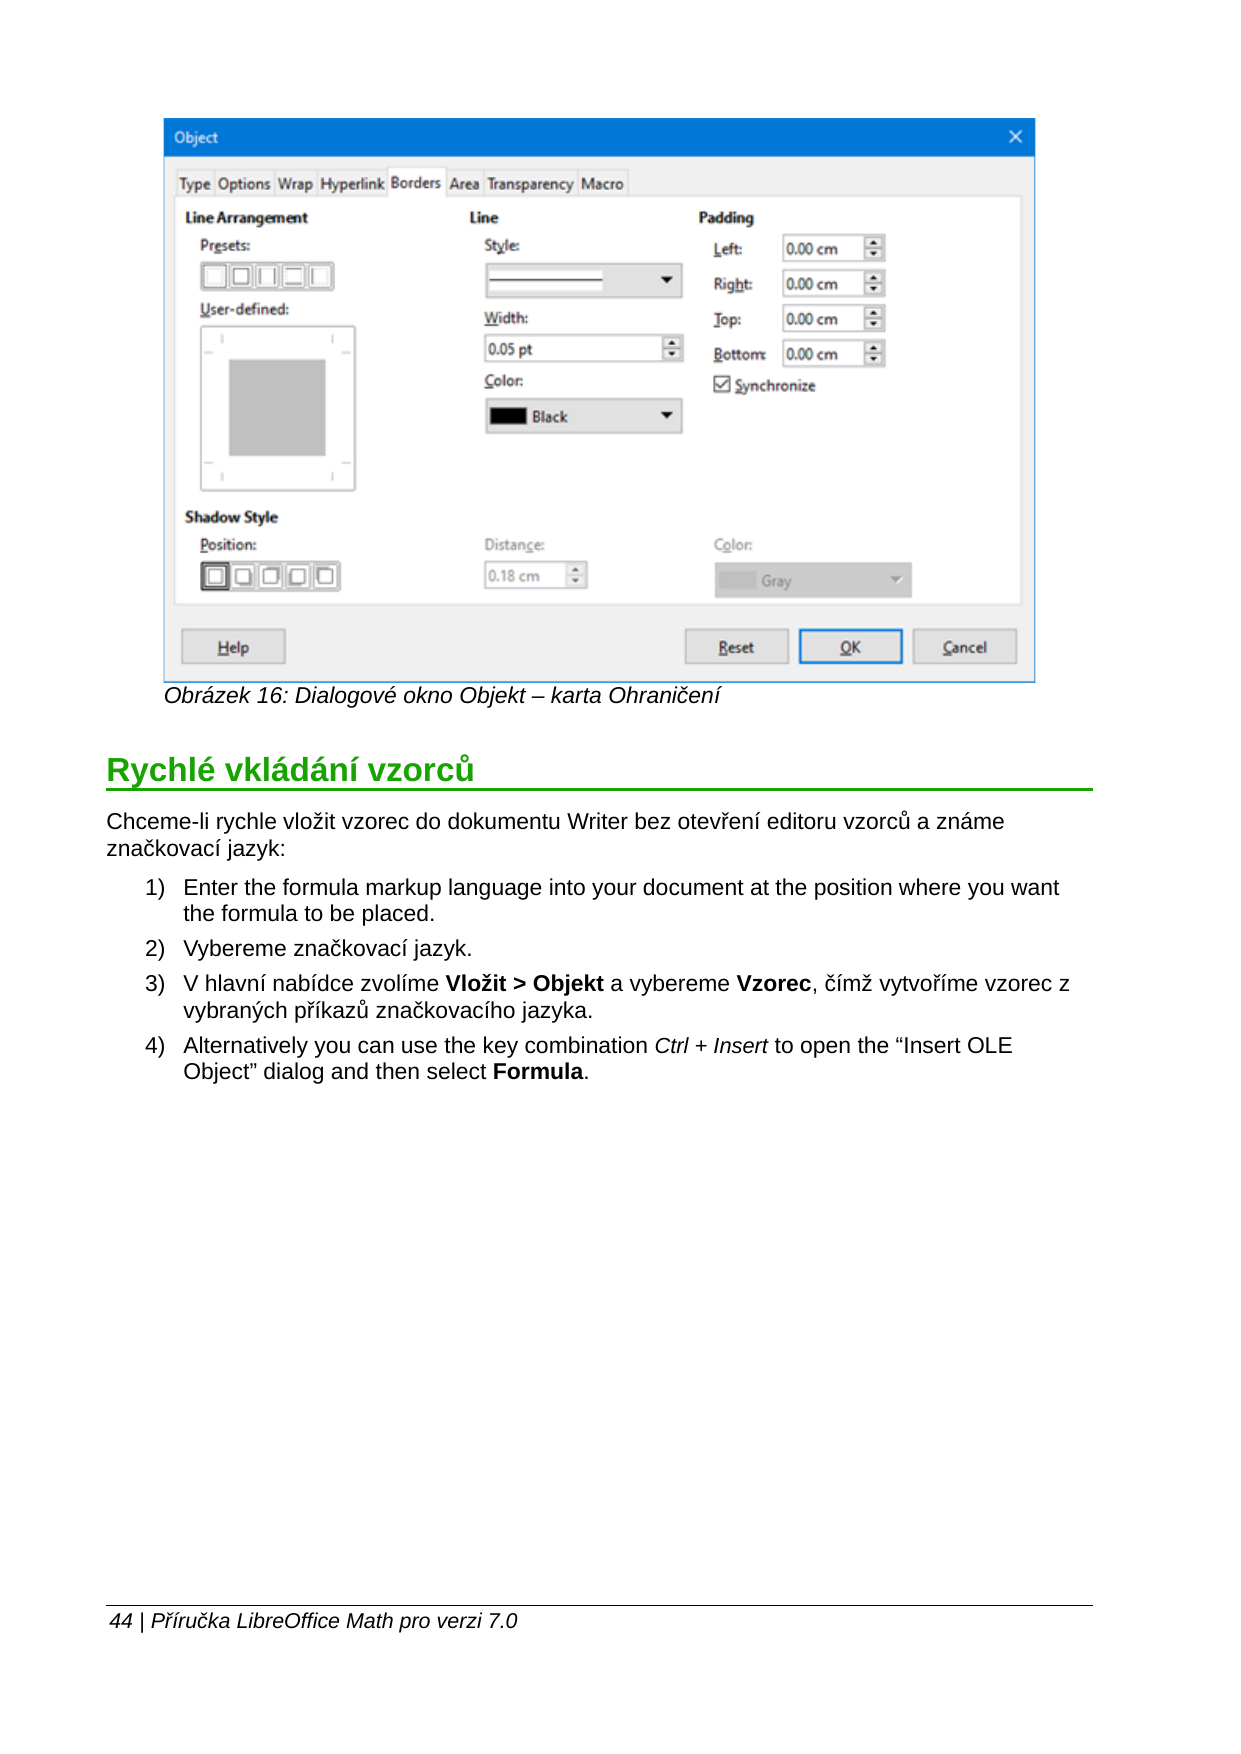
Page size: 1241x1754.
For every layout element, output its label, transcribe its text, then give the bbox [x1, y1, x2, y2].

list V hlavní nabídce zvolíme Vložit > Objekt a vybereme Vzorec, čímž vytvoříme vzorec z vybraných příkazů značkovacího jazyka. [165, 970, 1093, 1023]
text Chceme-li rychle vložit vzorec do dokumentu Writer bez otevření editoru vzorců a známe značkovací jazyk: [106, 808, 1093, 861]
text Obrázek 16: Dialogové okno Objekt – karta Ohraničení [163, 683, 1035, 708]
list Enter the formula markup language into your document at the position where you want the formula to be placed. [165, 873, 1093, 926]
picture [163, 118, 1036, 683]
subtitle Rychlé vkládání vzorců [106, 750, 1093, 788]
list Alternatively you can use the key combination Ctrl + Insert to open the “Insert OLE Object” dialog and then select Formula. [165, 1032, 1093, 1084]
list Vybereme značkovací jazyk. [165, 935, 1093, 961]
